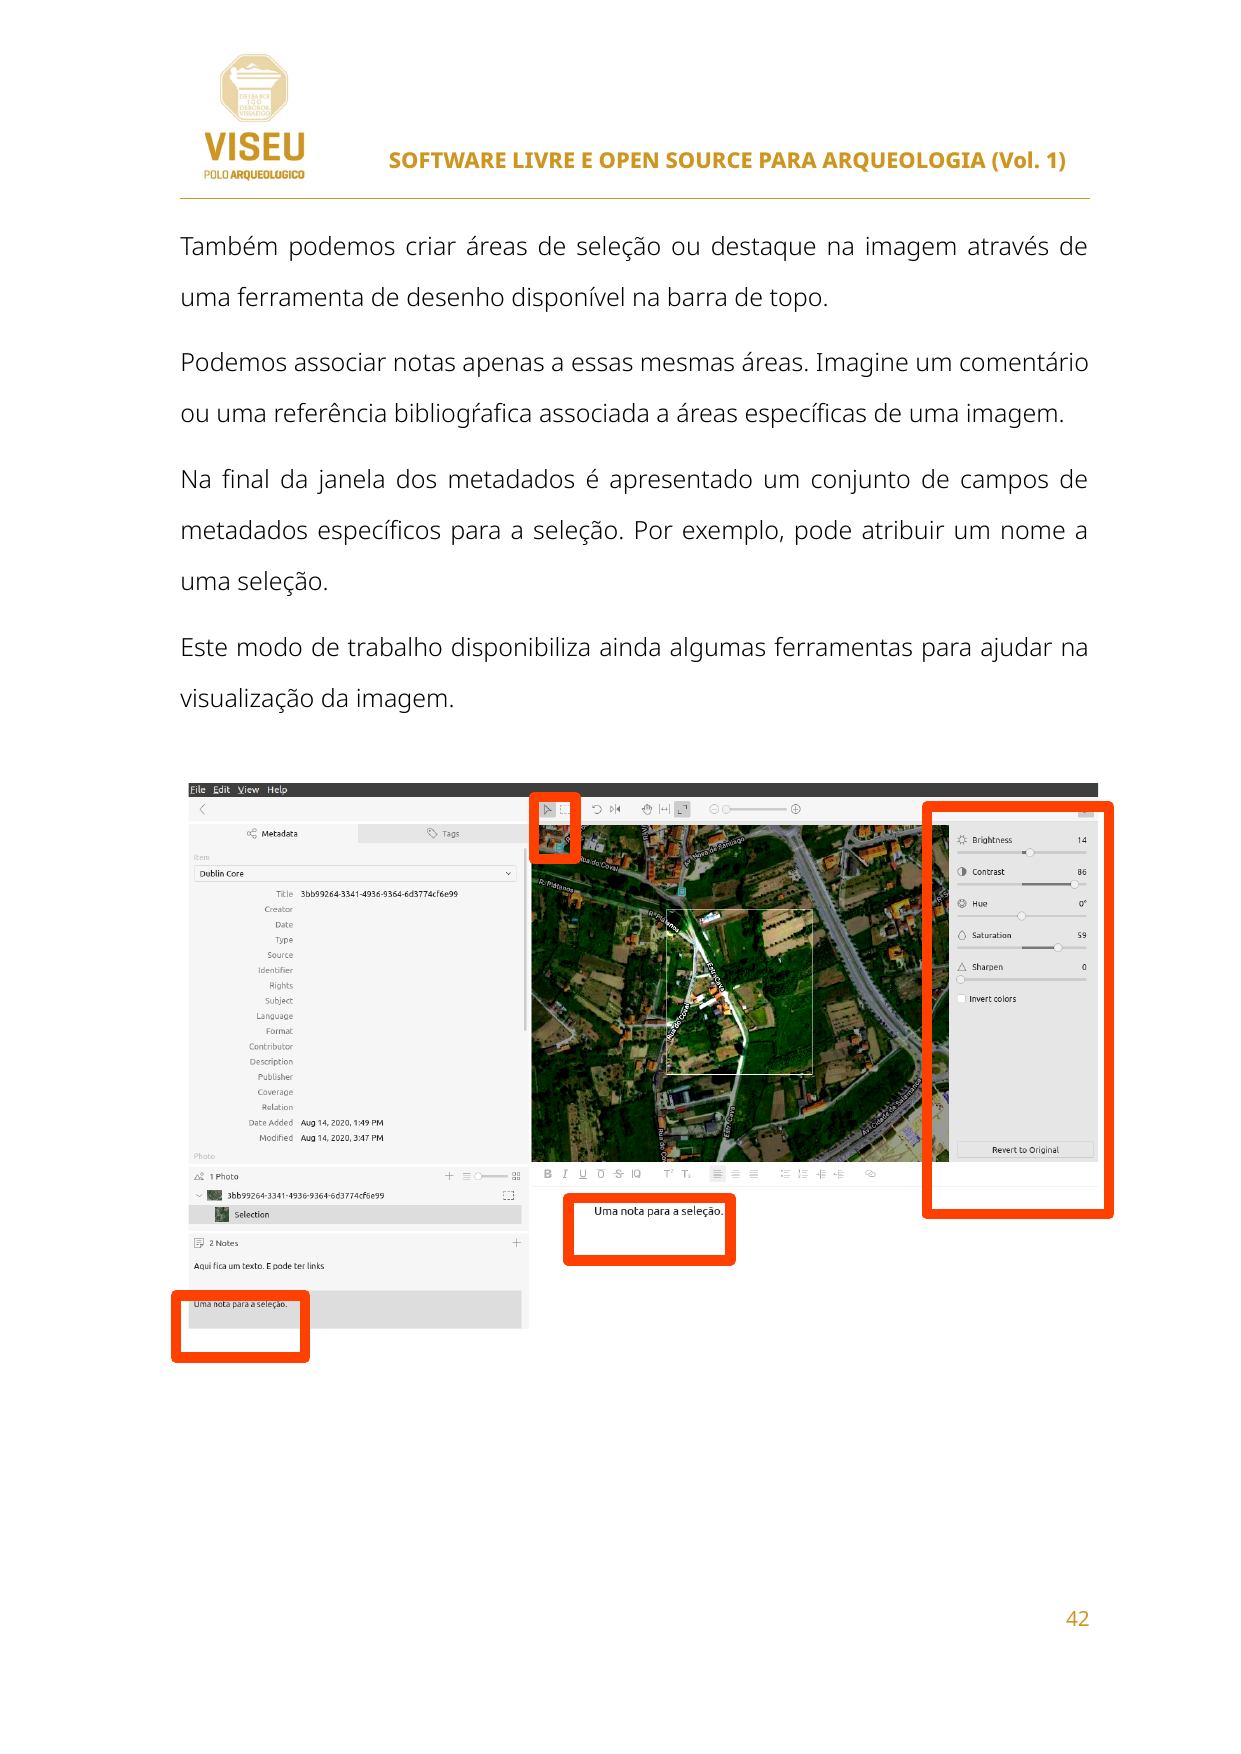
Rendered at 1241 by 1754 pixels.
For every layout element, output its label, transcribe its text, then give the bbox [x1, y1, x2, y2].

picture [932, 812, 1099, 1209]
picture [188, 1301, 300, 1329]
subtitle Também podemos criar áreas de seleção ou destaque na imagem através de uma ferramenta de desenho disponível na barra de topo. [180, 228, 1090, 313]
subtitle Na final da janela dos metadados é apresentado um conjunto de campos de metadados específicos para a seleção. Por exemplo, pode atribuir um nome a uma seleção. [180, 461, 1090, 598]
subtitle Este modo de trabalho disponibiliza ainda algumas ferramentas para ajudar na visualização da imagem. [180, 629, 1090, 714]
picture [188, 783, 1099, 1329]
subtitle Podemos associar notas apenas a essas mesmas áreas. Imagine um comentário ou uma referência bibliogŕafica associada a áreas específicas de uma imagem. [180, 345, 1090, 430]
